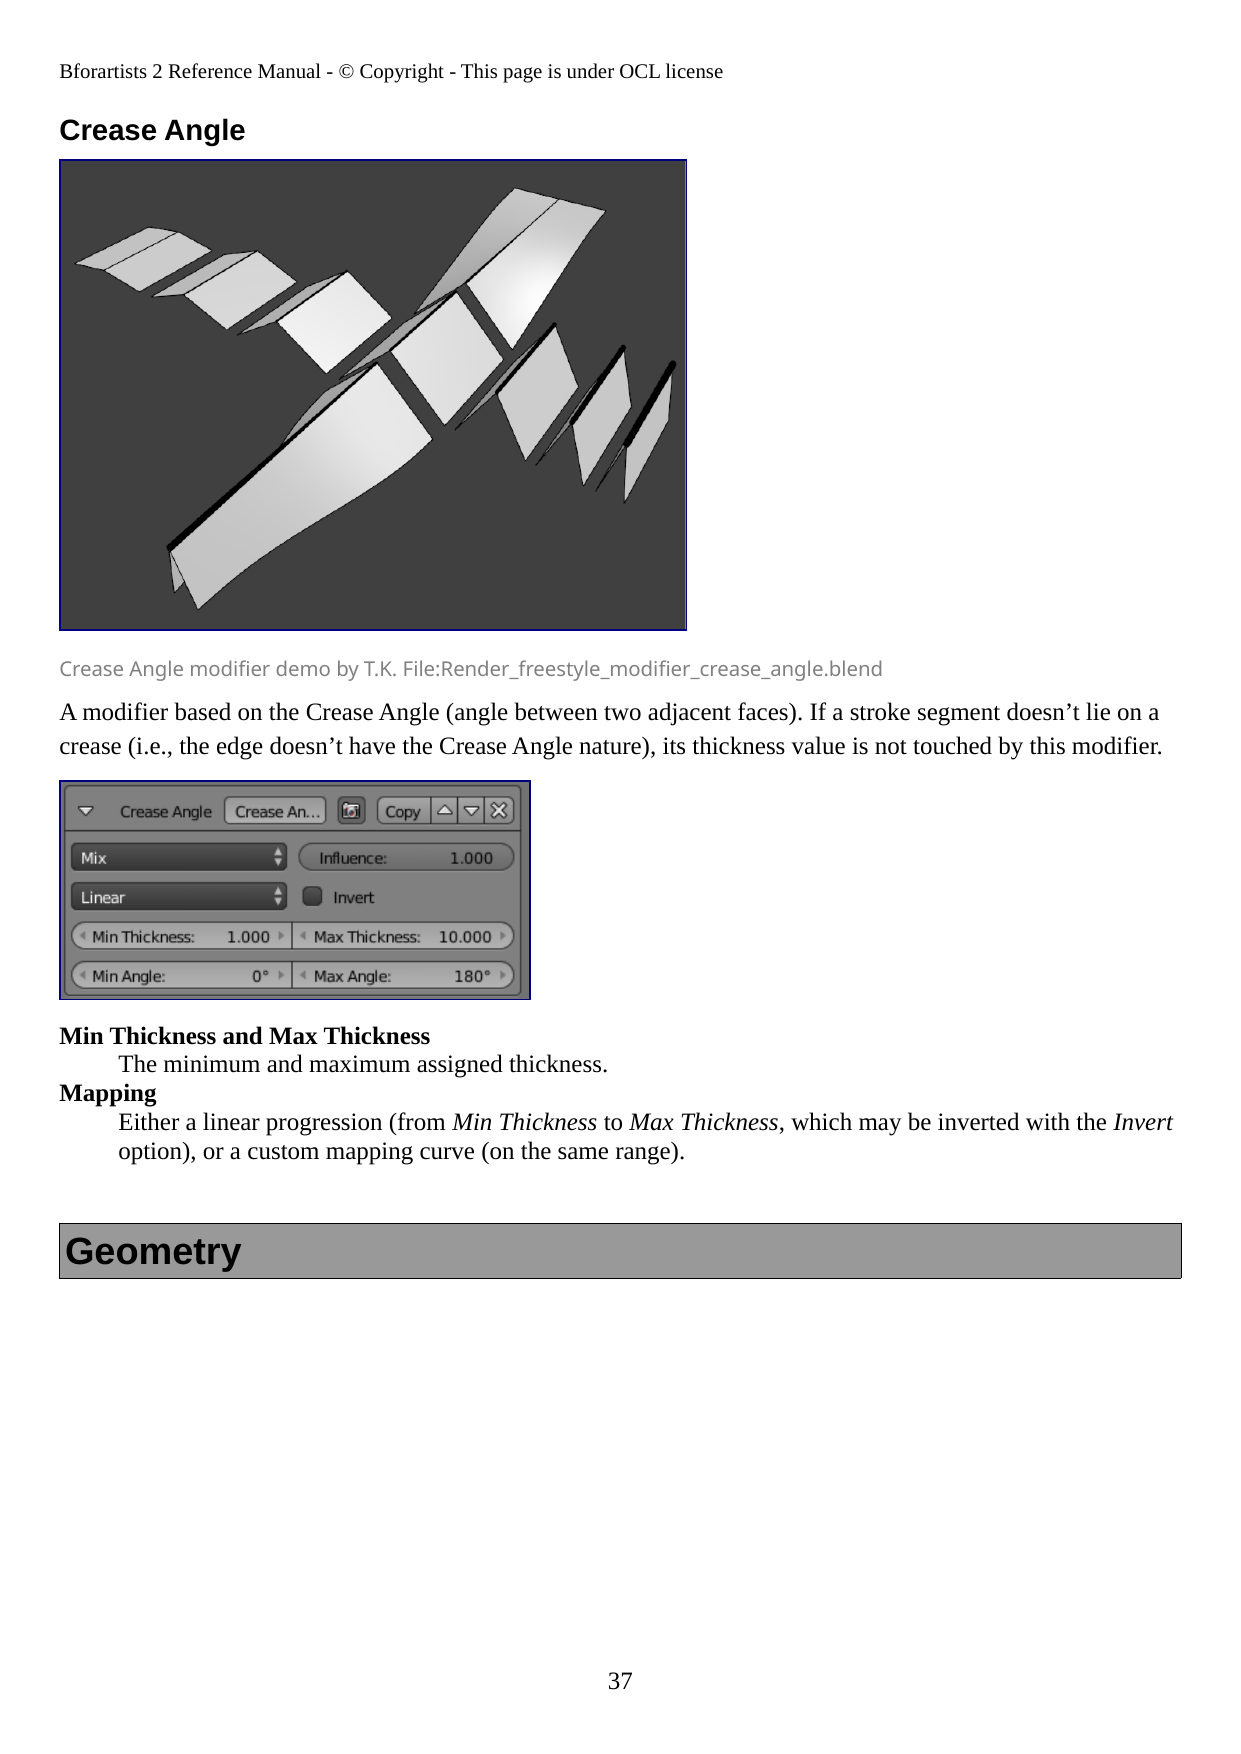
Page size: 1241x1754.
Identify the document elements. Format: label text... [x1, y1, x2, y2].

table_header Geometry [60, 1224, 1181, 1278]
text Crease Angle modifier demo by T.K. File:Render_freestyle_modifier_crease_angle.blend [59, 651, 1181, 682]
subtitle Mapping [59, 1078, 1181, 1107]
subtitle Crease Angle [59, 113, 1181, 146]
picture [61, 782, 529, 999]
picture [61, 161, 686, 629]
text A modifier based on the Crease Angle (angle between two adjacent faces). If a stroke segment doesn’t lie on a crease (i.e., the edge doesn’t have the Crease Angle nature), its thickness value is not touched by this modifier. [59, 697, 1181, 760]
list The minimum and maximum assigned thickness. [118, 1049, 1181, 1078]
list Either a linear progression (from Min Thickness to Max Thickness, which may be inverted with the Invert option), or a custom mapping curve (on the same range). [118, 1107, 1181, 1164]
subtitle Min Thickness and Max Thickness [59, 1021, 1181, 1049]
